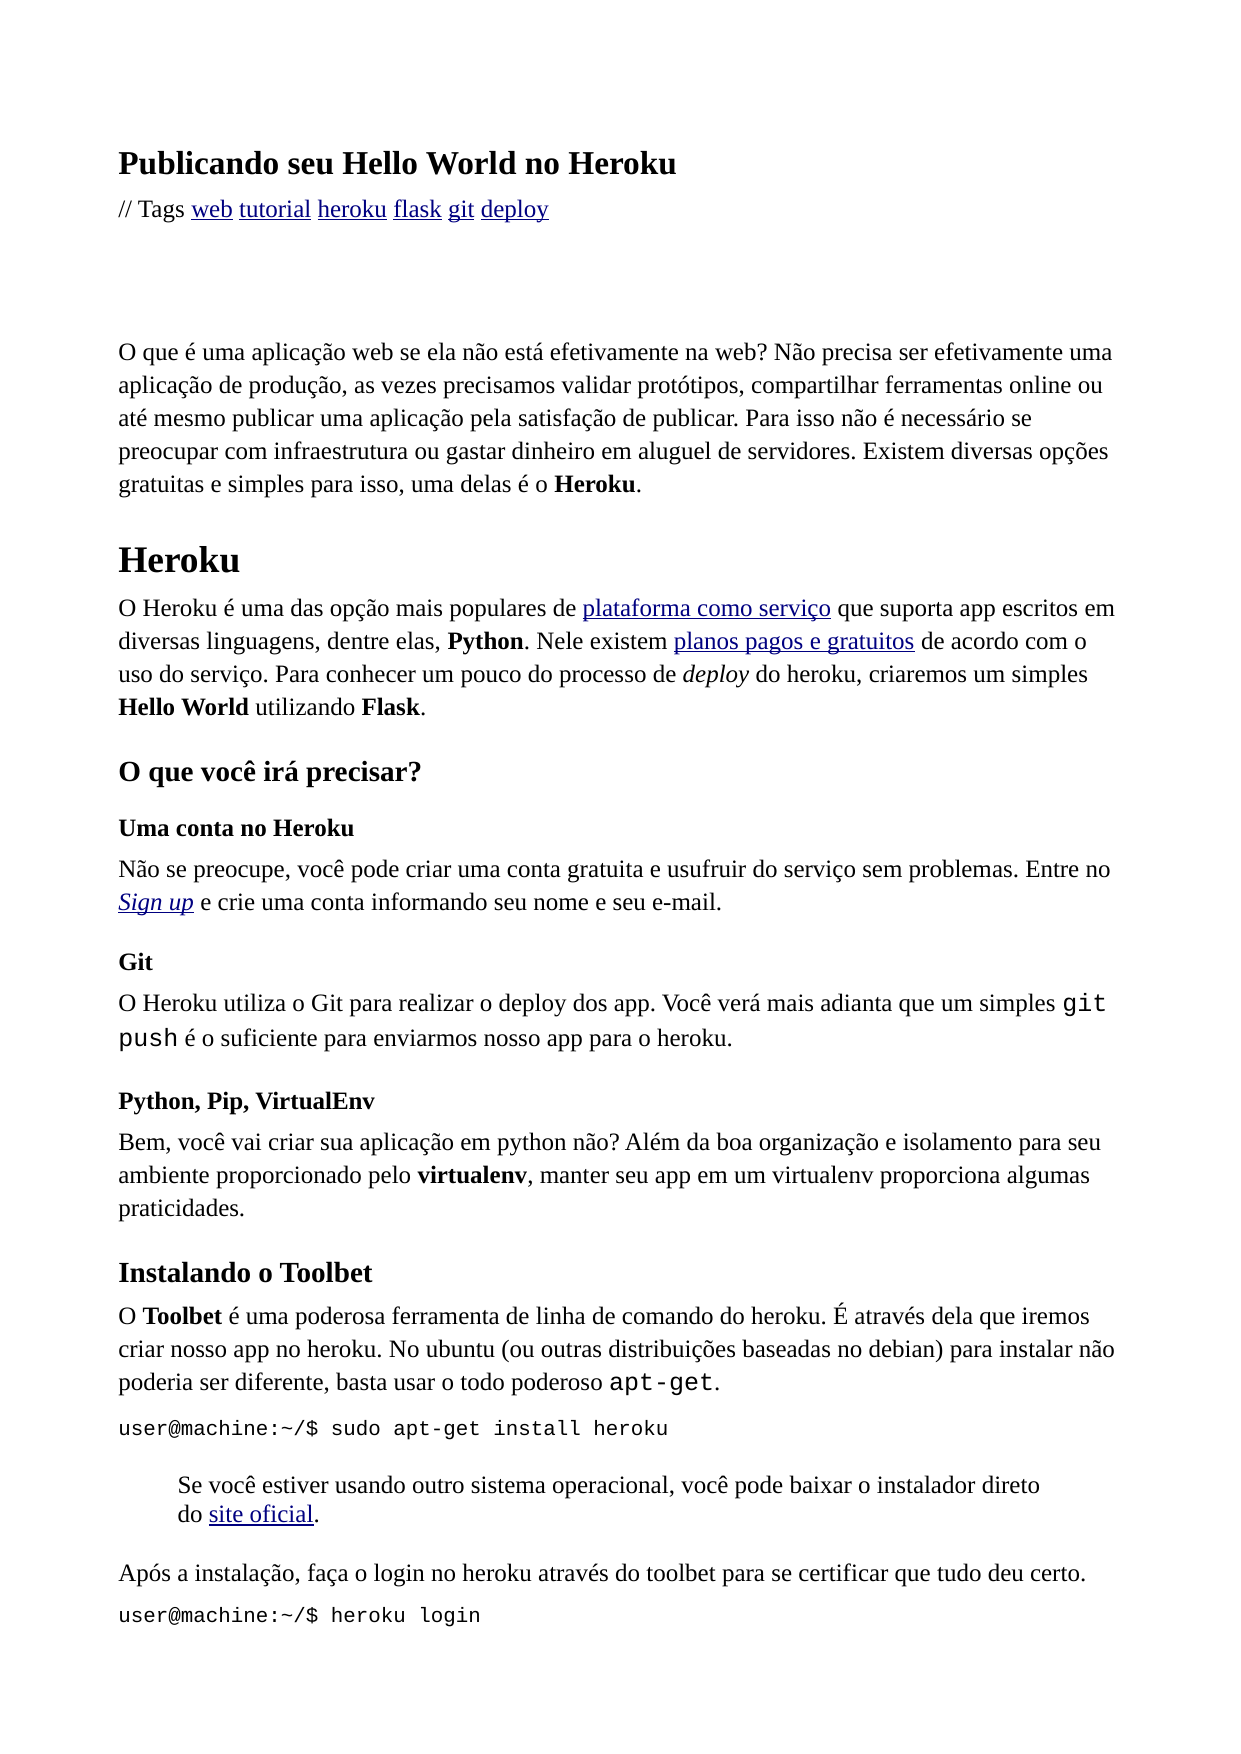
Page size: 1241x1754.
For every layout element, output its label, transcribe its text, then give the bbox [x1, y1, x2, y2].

text Se você estiver usando outro sistema operacional, você pode baixar o instalador direto do site oficial. [177, 1471, 1063, 1528]
subtitle Python, Pip, VirtualEnv [118, 1086, 1122, 1115]
text Bem, você vai criar sua aplicação em python não? Além da boa organização e isolamento para seu ambiente proporcionado pelo virtualenv, manter seu app em um virtualenv proporciona algumas praticidades. [118, 1127, 1122, 1222]
text O Heroku é uma das opção mais populares de plataforma como serviço que suporta app escritos em diversas linguagens, dentre elas, Python. Nele existem planos pagos e gratuitos de acordo com o uso do serviço. Para conhecer um pouco do processo de deploy do heroku, criaremos um simples Hello World utilizando Flask. [118, 593, 1122, 721]
text O que é uma aplicação web se ela não está efetivamente na web? Não precisa ser efetivamente uma aplicação de produção, as vezes precisamos validar protótipos, compartilhar ferramentas online ou até mesmo publicar uma aplicação pela satisfação de publicar. Para isso não é necessário se preocupar com infraestrutura ou gastar dinheiro em aluguel de servidores. Existem diversas opções gratuitas e simples para isso, uma delas é o Heroku. [118, 337, 1122, 498]
text user@machine:~/$ sudo apt-get install heroku [118, 1417, 1122, 1441]
subtitle Publicando seu Hello World no Heroku [118, 143, 1122, 181]
subtitle Git [118, 947, 1122, 976]
text Após a instalação, faça o login no heroku através do toolbet para se certificar que tudo deu certo. [118, 1558, 1122, 1586]
text O Toolbet é uma poderosa ferramenta de linha de comando do heroku. É através dela que iremos criar nosso app no heroku. No ubuntu (ou outras distribuições baseadas no debian) para instalar não poderia ser diferente, basta usar o todo poderoso apt-get. [118, 1301, 1122, 1398]
text O Heroku utiliza o Git para realizar o deploy dos app. Você verá mais adianta que um simples git push é o suficiente para enviarmos nosso app para o heroku. [118, 988, 1122, 1054]
text // Tags web tutorial heroku flask git deploy [118, 194, 1122, 223]
text user@machine:~/$ heroku login [118, 1605, 1122, 1629]
subtitle O que você irá precisar? [118, 754, 1122, 788]
subtitle Heroku [118, 537, 1122, 580]
subtitle Uma conta no Heroku [118, 813, 1122, 841]
subtitle Instalando o Toolbet [118, 1255, 1122, 1289]
text Não se preocupe, você pode criar uma conta gratuita e usufruir do serviço sem problemas. Entre no Sign up e crie uma conta informando seu nome e seu e-mail. [118, 854, 1122, 916]
